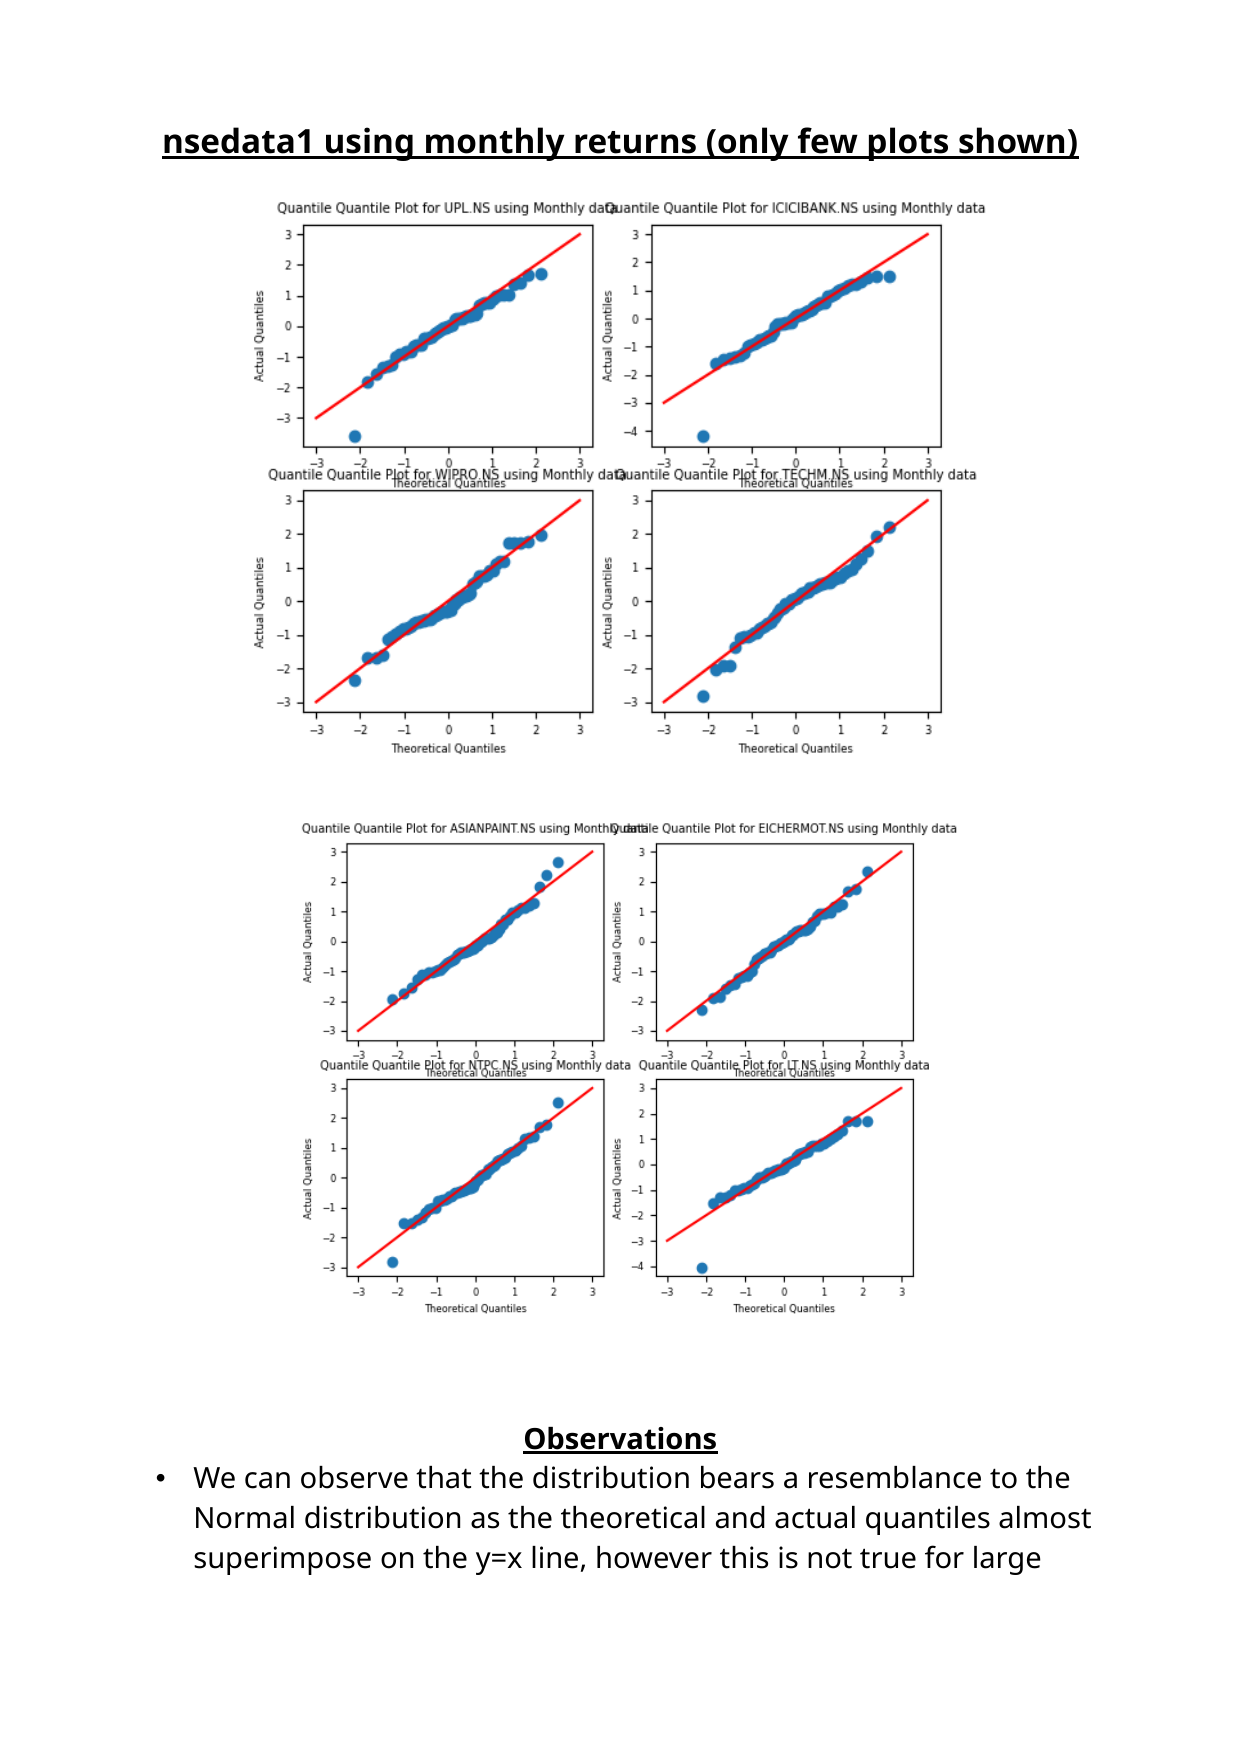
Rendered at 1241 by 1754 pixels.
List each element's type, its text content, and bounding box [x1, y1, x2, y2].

text nsedata1 using monthly returns (only few plots shown) [118, 118, 1122, 163]
text Observations [118, 1418, 1122, 1458]
picture [244, 184, 996, 766]
picture [294, 808, 962, 1324]
list We can observe that the distribution bears a resemblance to the Normal distribution as the theoretical and actual quantiles almost superimpose on the y=x line, however this is not true for large [156, 1458, 1122, 1577]
